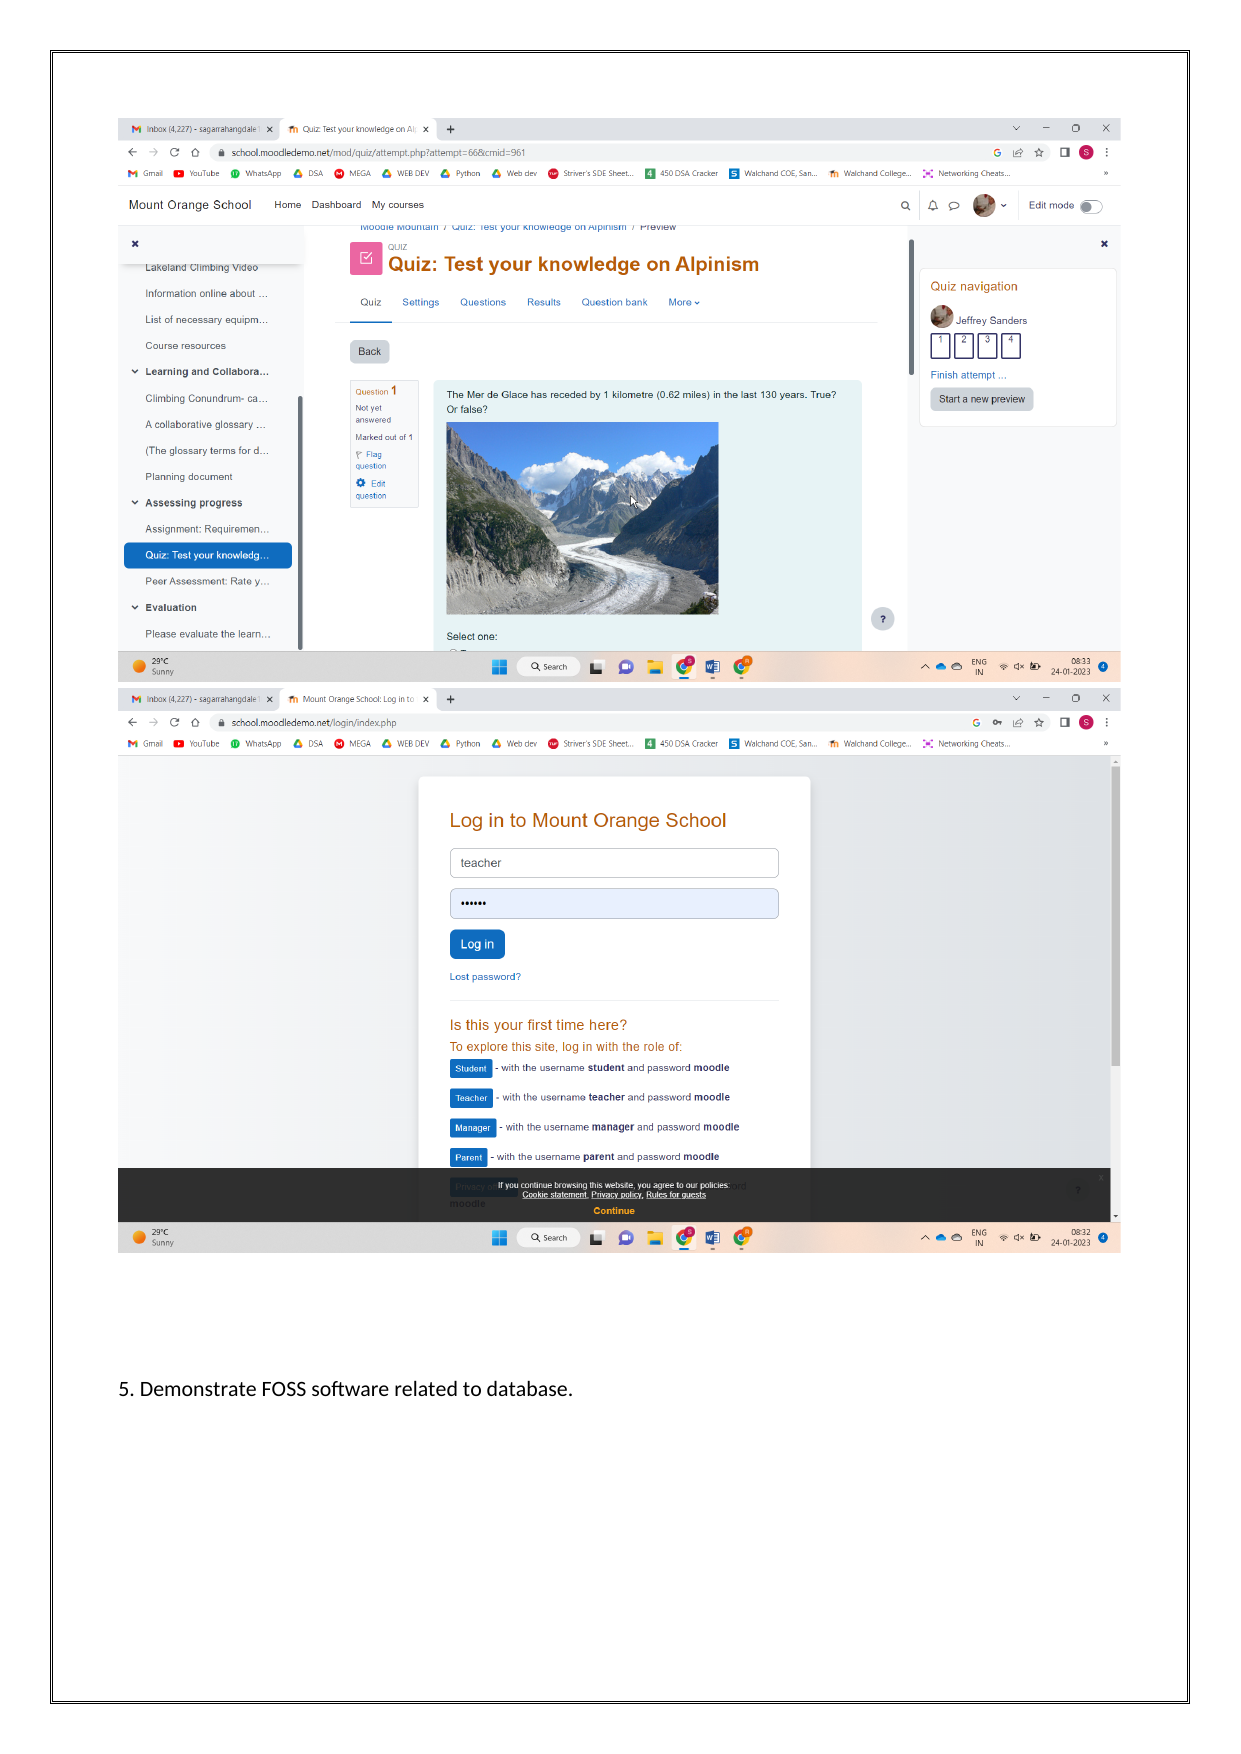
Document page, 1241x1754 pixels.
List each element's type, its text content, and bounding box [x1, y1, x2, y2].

text 5. Demonstrate FOSS software related to database. [118, 1376, 1122, 1402]
